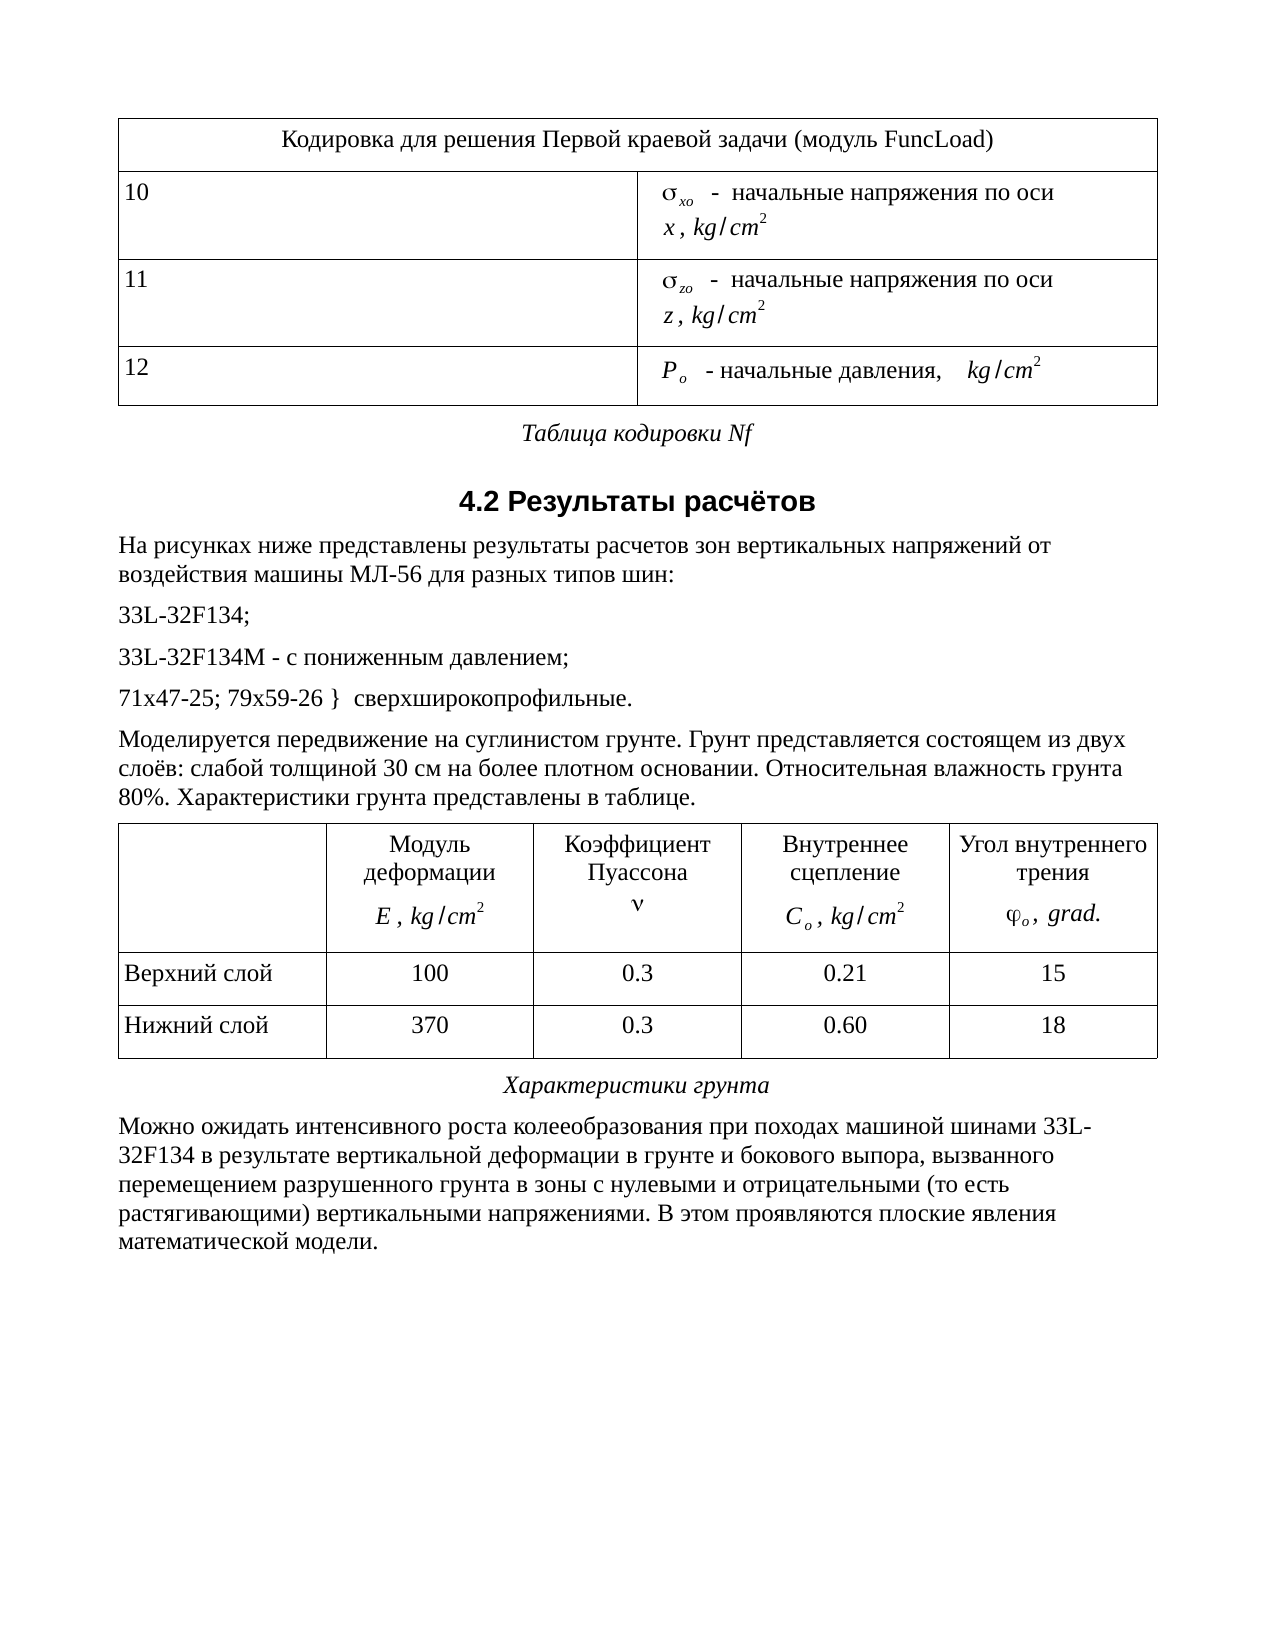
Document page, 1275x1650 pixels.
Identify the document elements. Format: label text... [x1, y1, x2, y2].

table_cell - начальные напряжения по оси [638, 260, 1157, 346]
table_cell 0.60 [742, 1006, 949, 1057]
text Можно ожидать интенсивного роста колееобразования при походах машиной шинами 33L-32F134 в результате вертикальной деформации в грунте и бокового выпора, вызванного перемещением разрушенного грунта в зоны с нулевыми и отрицательными (то есть растягивающими) вертикальными напряжениями. В этом проявляются плоские явления математической модели. [118, 1111, 1157, 1255]
table_cell 0.21 [742, 953, 949, 1005]
text 33L-32F134; [118, 600, 1157, 629]
table_header Коэффициент Пуассона [534, 824, 741, 952]
table_header Внутреннее сцепление [742, 824, 949, 952]
table_header Модуль деформации [327, 824, 533, 952]
table_cell 12 [119, 347, 637, 405]
text Моделируется передвижение на суглинистом грунте. Грунт представляется состоящем из двух слоёв: слабой толщиной 30 см на более плотном основании. Относительная влажность грунта 80%. Характеристики грунта представлены в таблице. [118, 724, 1157, 810]
subtitle 4.2 Результаты расчётов [118, 484, 1157, 518]
table_header [119, 824, 326, 952]
table_cell Верхний слой [119, 953, 326, 1005]
table_cell 18 [950, 1006, 1157, 1057]
table_cell Нижний слой [119, 1006, 326, 1057]
table_cell 0.3 [534, 1006, 741, 1057]
table_cell 15 [950, 953, 1157, 1005]
text 71x47-25; 79x59-26 } сверхширокопрофильные. [118, 683, 1157, 712]
table_cell 100 [327, 953, 533, 1005]
table_cell - начальные давления, [638, 347, 1157, 405]
text Таблица кодировки Nf [118, 418, 1157, 447]
table_cell 11 [119, 260, 637, 346]
text На рисунках ниже представлены результаты расчетов зон вертикальных напряжений от воздействия машины МЛ-56 для разных типов шин: [118, 530, 1157, 588]
table_cell - начальные напряжения по оси [638, 172, 1157, 259]
table_header Угол внутреннего трения [950, 824, 1157, 952]
table_cell 0.3 [534, 953, 741, 1005]
table_cell Кодировка для решения Первой краевой задачи (модуль FuncLoad) [119, 119, 1157, 171]
table_cell 370 [327, 1006, 533, 1057]
text 33L-32F134M - с пониженным давлением; [118, 642, 1157, 670]
text Характеристики грунта [118, 1070, 1157, 1099]
table_cell 10 [119, 172, 637, 259]
